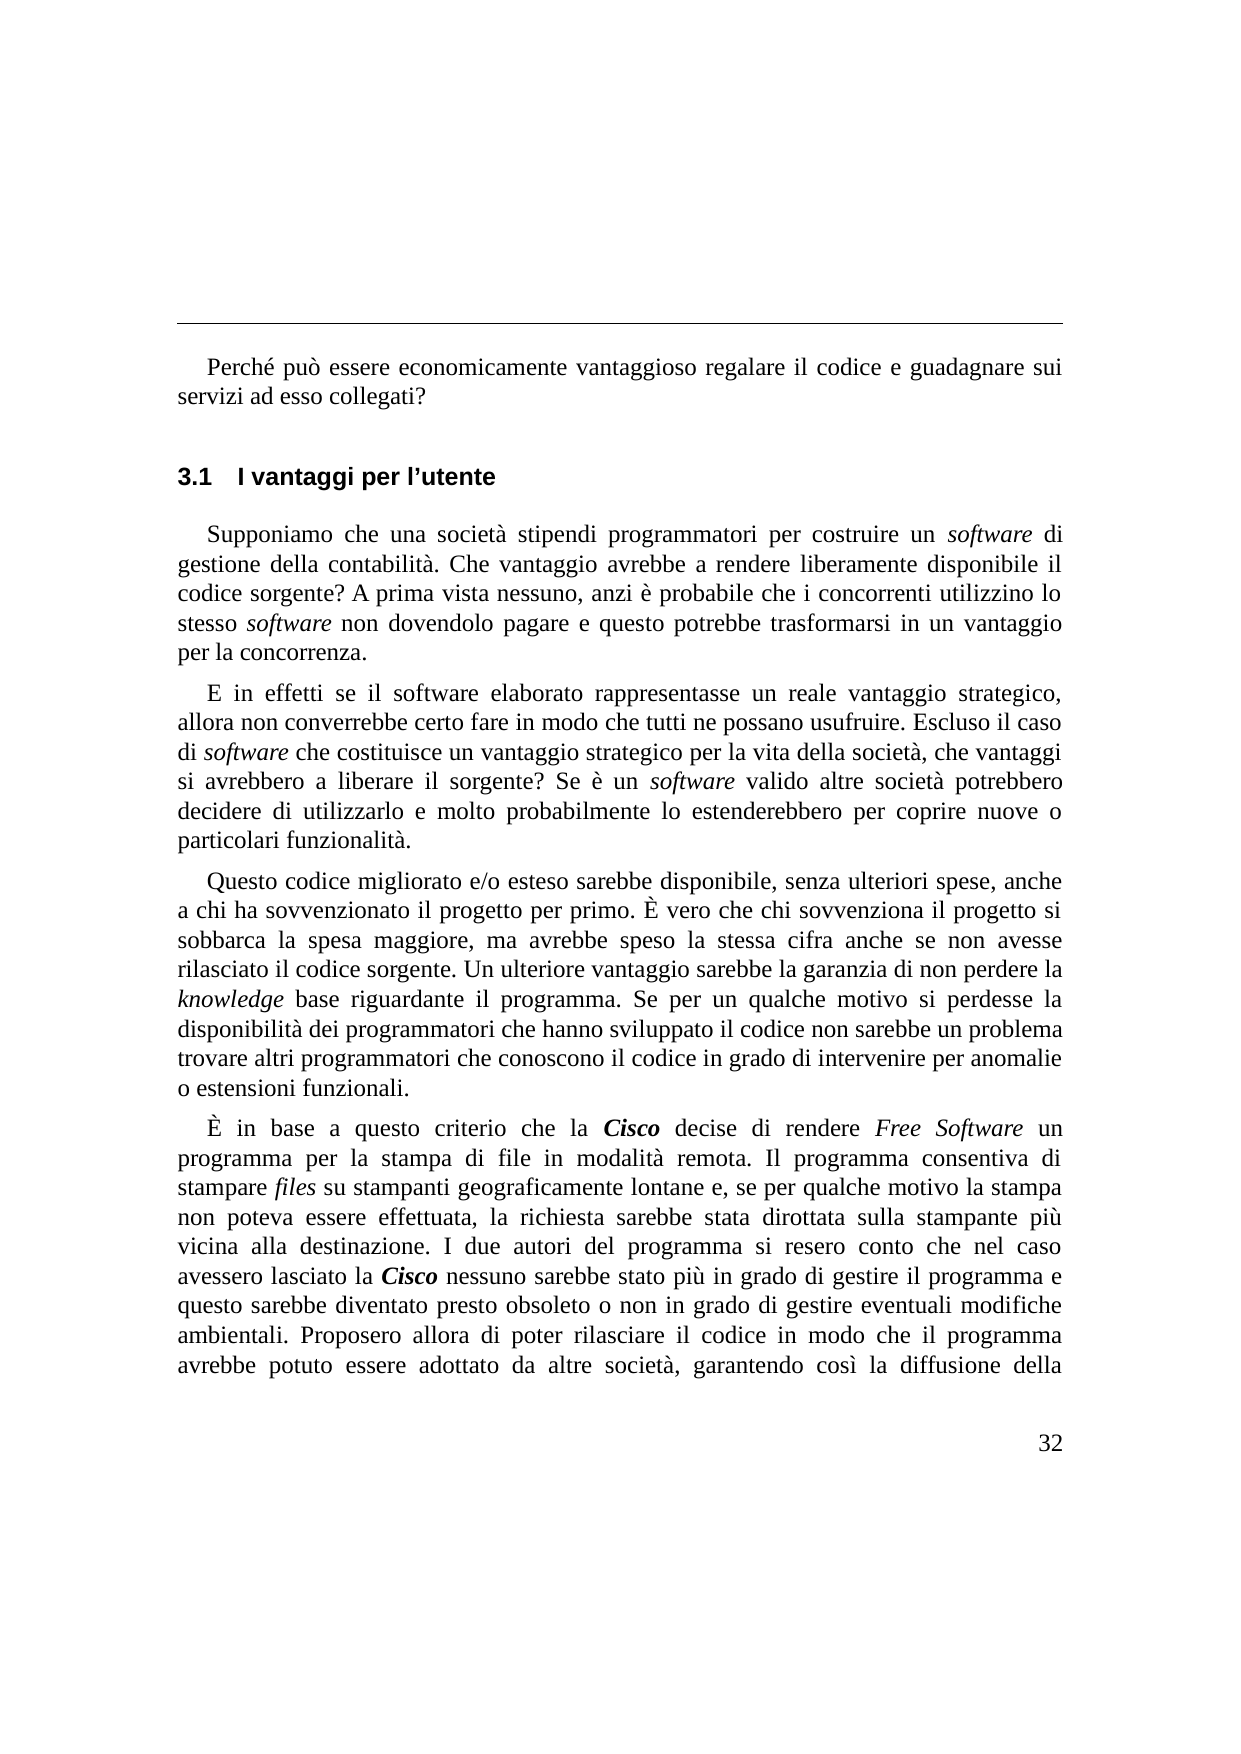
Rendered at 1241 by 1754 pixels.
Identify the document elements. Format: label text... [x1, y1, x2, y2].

text È in base a questo criterio che la Cisco decise di rendere Free Software un programma per la stampa di file in modalità remota. Il programma consentiva di stampare files su stampanti geograficamente lontane e, se per qualche motivo la stampa non poteva essere effettuata, la richiesta sarebbe stata dirottata sulla stampante più vicina alla destinazione. I due autori del programma si resero conto che nel caso avessero lasciato la Cisco nessuno sarebbe stato più in grado di gestire il programma e questo sarebbe diventato presto obsoleto o non in grado di gestire eventuali modifiche ambientali. Proposero allora di poter rilasciare il codice in modo che il programma avrebbe potuto essere adottato da altre società, garantendo così la diffusione della [177, 1114, 1063, 1378]
text Questo codice migliorato e/o esteso sarebbe disponibile, senza ulteriori spese, anche a chi ha sovvenzionato il progetto per primo. È vero che chi sovvenziona il progetto si sobbarca la spesa maggiore, ma avrebbe speso la stessa cifra anche se non avesse rilasciato il codice sorgente. Un ulteriore vantaggio sarebbe la garanzia di non perdere la knowledge base riguardante il programma. Se per un qualche motivo si perdesse la disponibilità dei programmatori che hanno sviluppato il codice non sarebbe un problema trovare altri programmatori che conoscono il codice in grado di intervenire per anomalie o estensioni funzionali. [177, 867, 1063, 1102]
text Perché può essere economicamente vantaggioso regalare il codice e guadagnare sui servizi ad esso collegati? [177, 353, 1063, 410]
subtitle I vantaggi per l’utente [177, 463, 1063, 491]
text Supponiamo che una società stipendi programmatori per costruire un software di gestione della contabilità. Che vantaggio avrebbe a rendere liberamente disponibile il codice sorgente? A prima vista nessuno, anzi è probabile che i concorrenti utilizzino lo stesso software non dovendolo pagare e questo potrebbe trasformarsi in un vantaggio per la concorrenza. [177, 520, 1063, 666]
text E in effetti se il software elaborato rappresentasse un reale vantaggio strategico, allora non converrebbe certo fare in modo che tutti ne possano usufruire. Escluso il caso di software che costituisce un vantaggio strategico per la vita della società, che vantaggi si avrebbero a liberare il sorgente? Se è un software valido altre società potrebbero decidere di utilizzarlo e molto probabilmente lo estenderebbero per coprire nuove o particolari funzionalità. [177, 679, 1063, 854]
